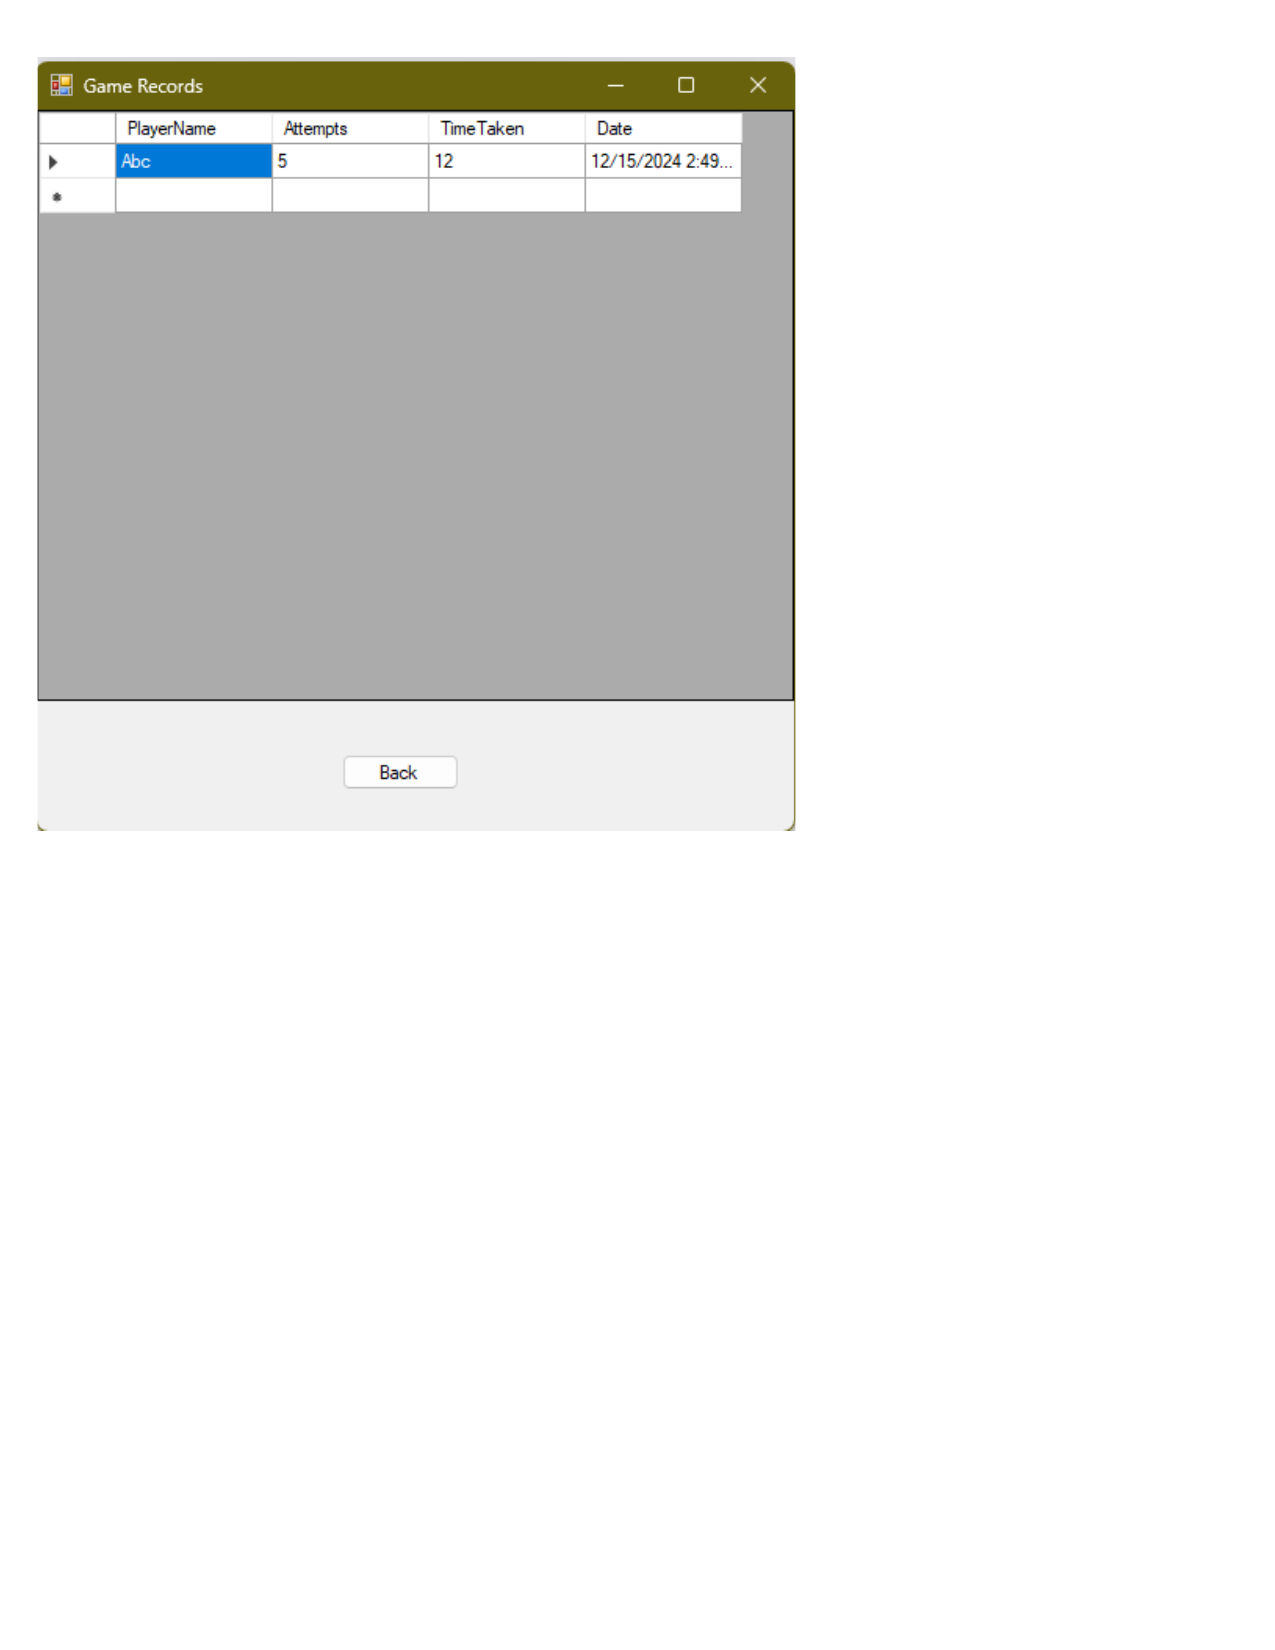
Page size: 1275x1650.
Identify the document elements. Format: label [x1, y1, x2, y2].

picture [37, 57, 796, 831]
